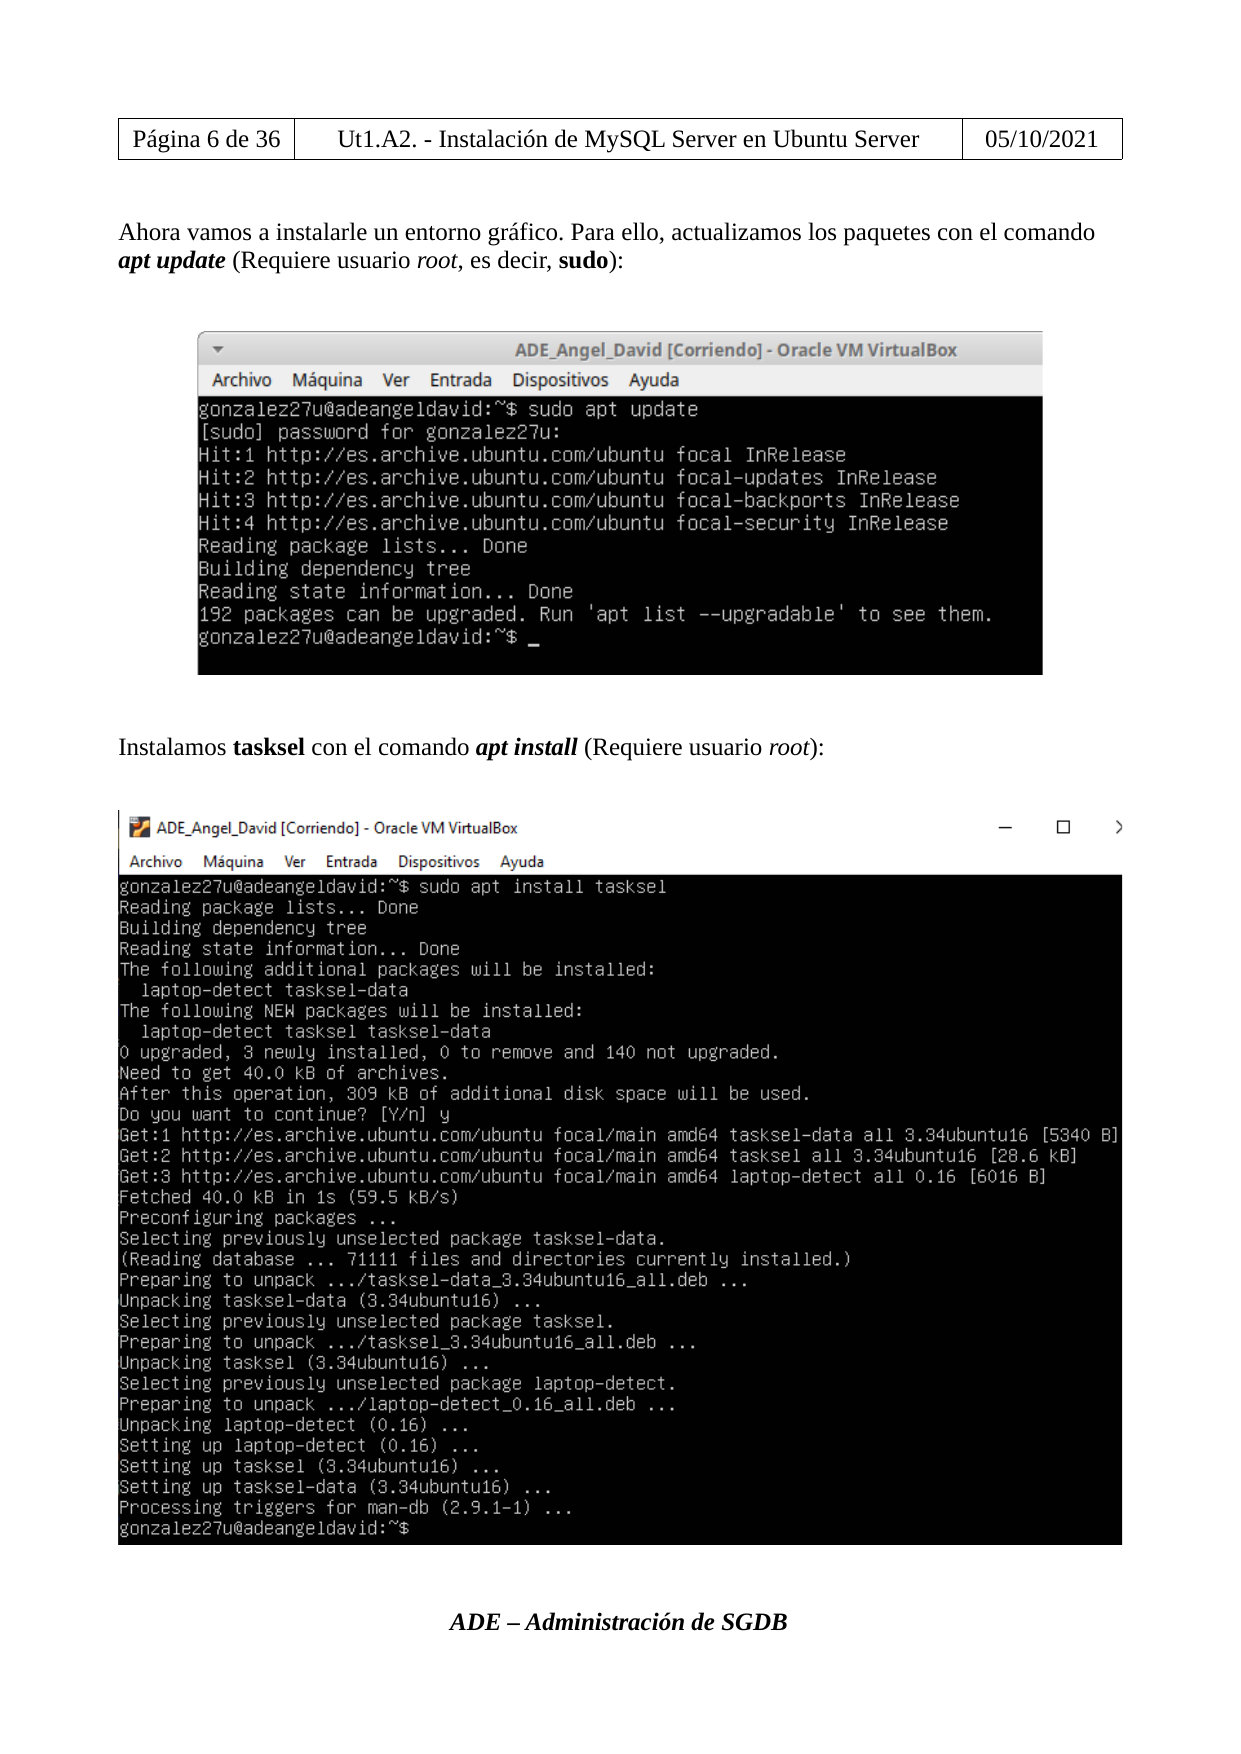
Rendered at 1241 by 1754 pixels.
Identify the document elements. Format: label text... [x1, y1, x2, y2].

picture [118, 810, 1123, 1545]
text Instalamos tasksel con el comando apt install (Requiere usuario root): [118, 732, 1122, 761]
picture [197, 331, 1043, 675]
text Ahora vamos a instalarle un entorno gráfico. Para ello, actualizamos los paquetes con el comando apt update (Requiere usuario root, es decir, sudo): [118, 217, 1122, 274]
